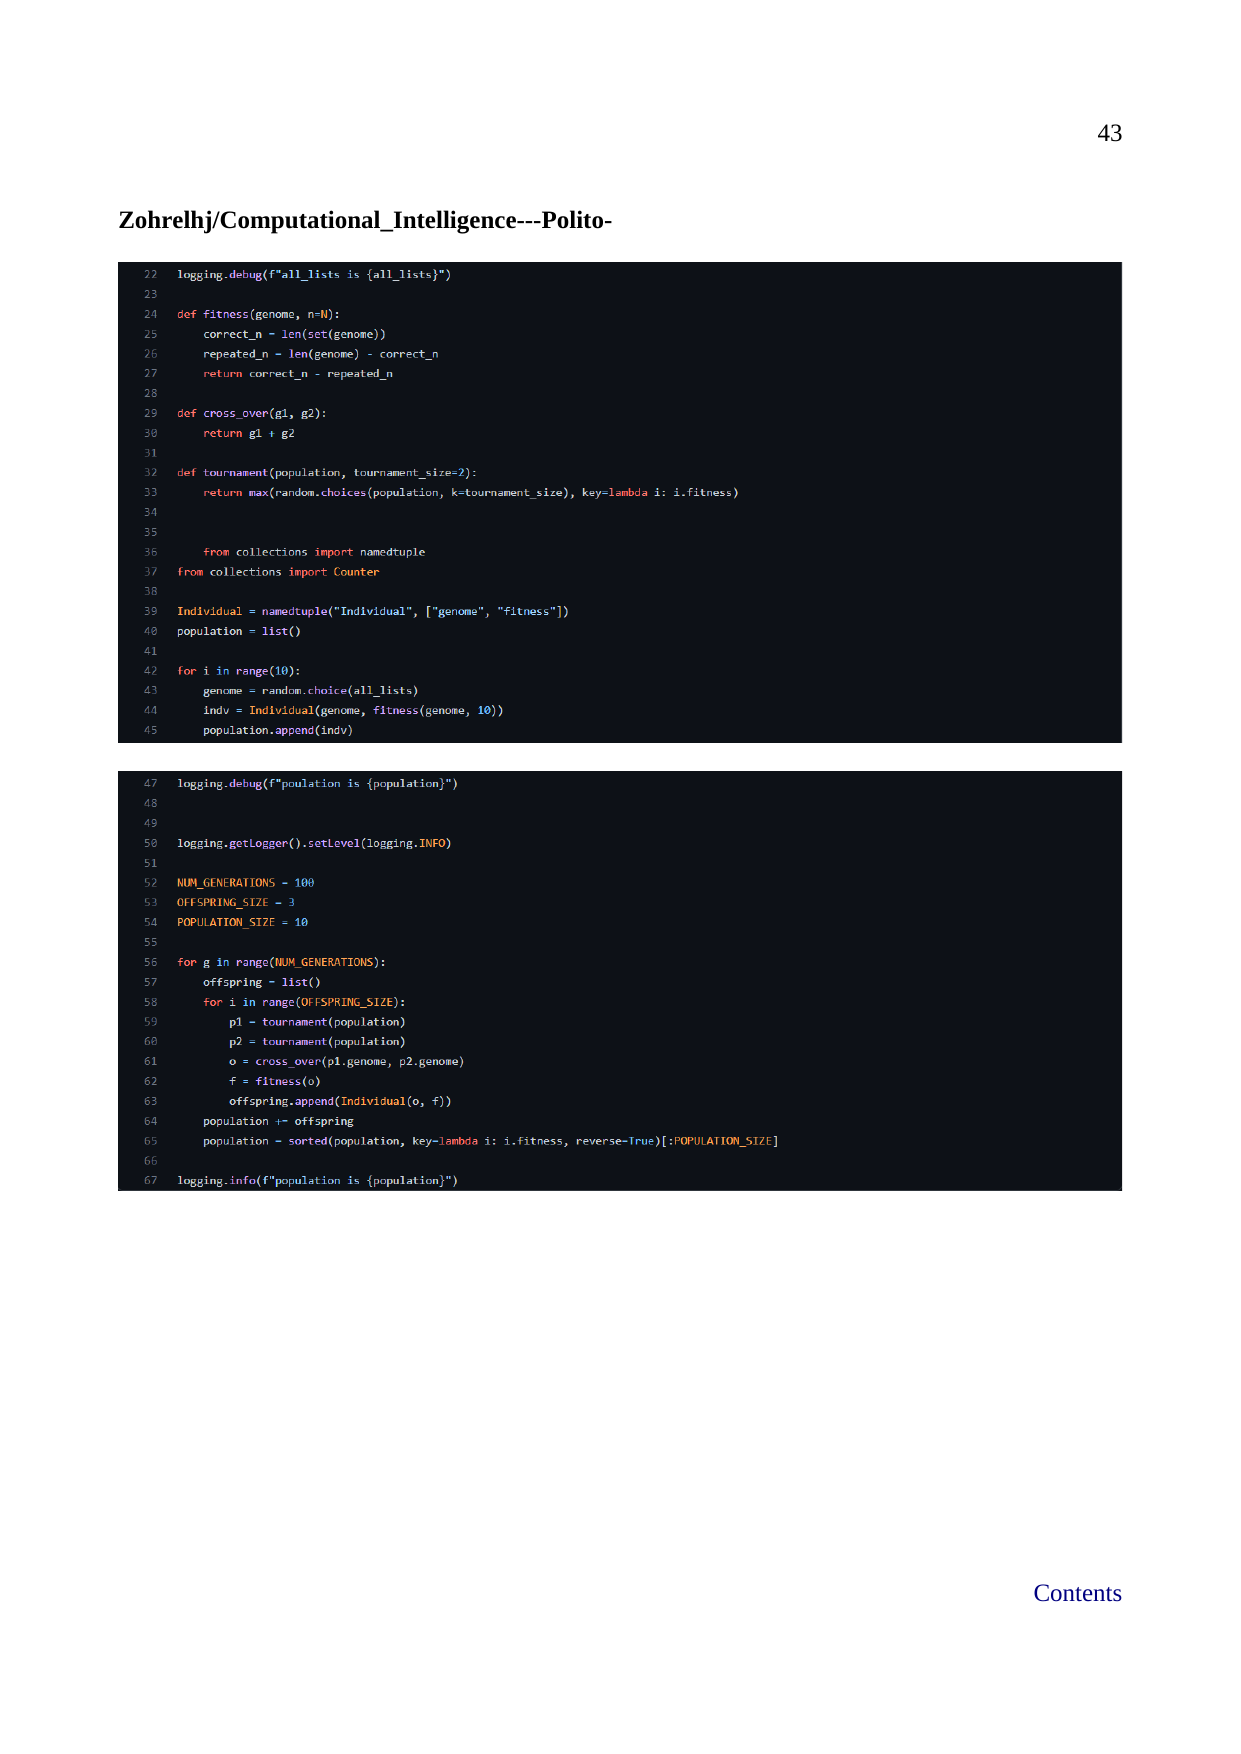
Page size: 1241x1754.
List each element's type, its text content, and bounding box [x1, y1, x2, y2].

picture [118, 262, 1123, 743]
text Zohrelhj/Computational_Intelligence---Polito- [118, 205, 1122, 234]
picture [118, 771, 1123, 1191]
